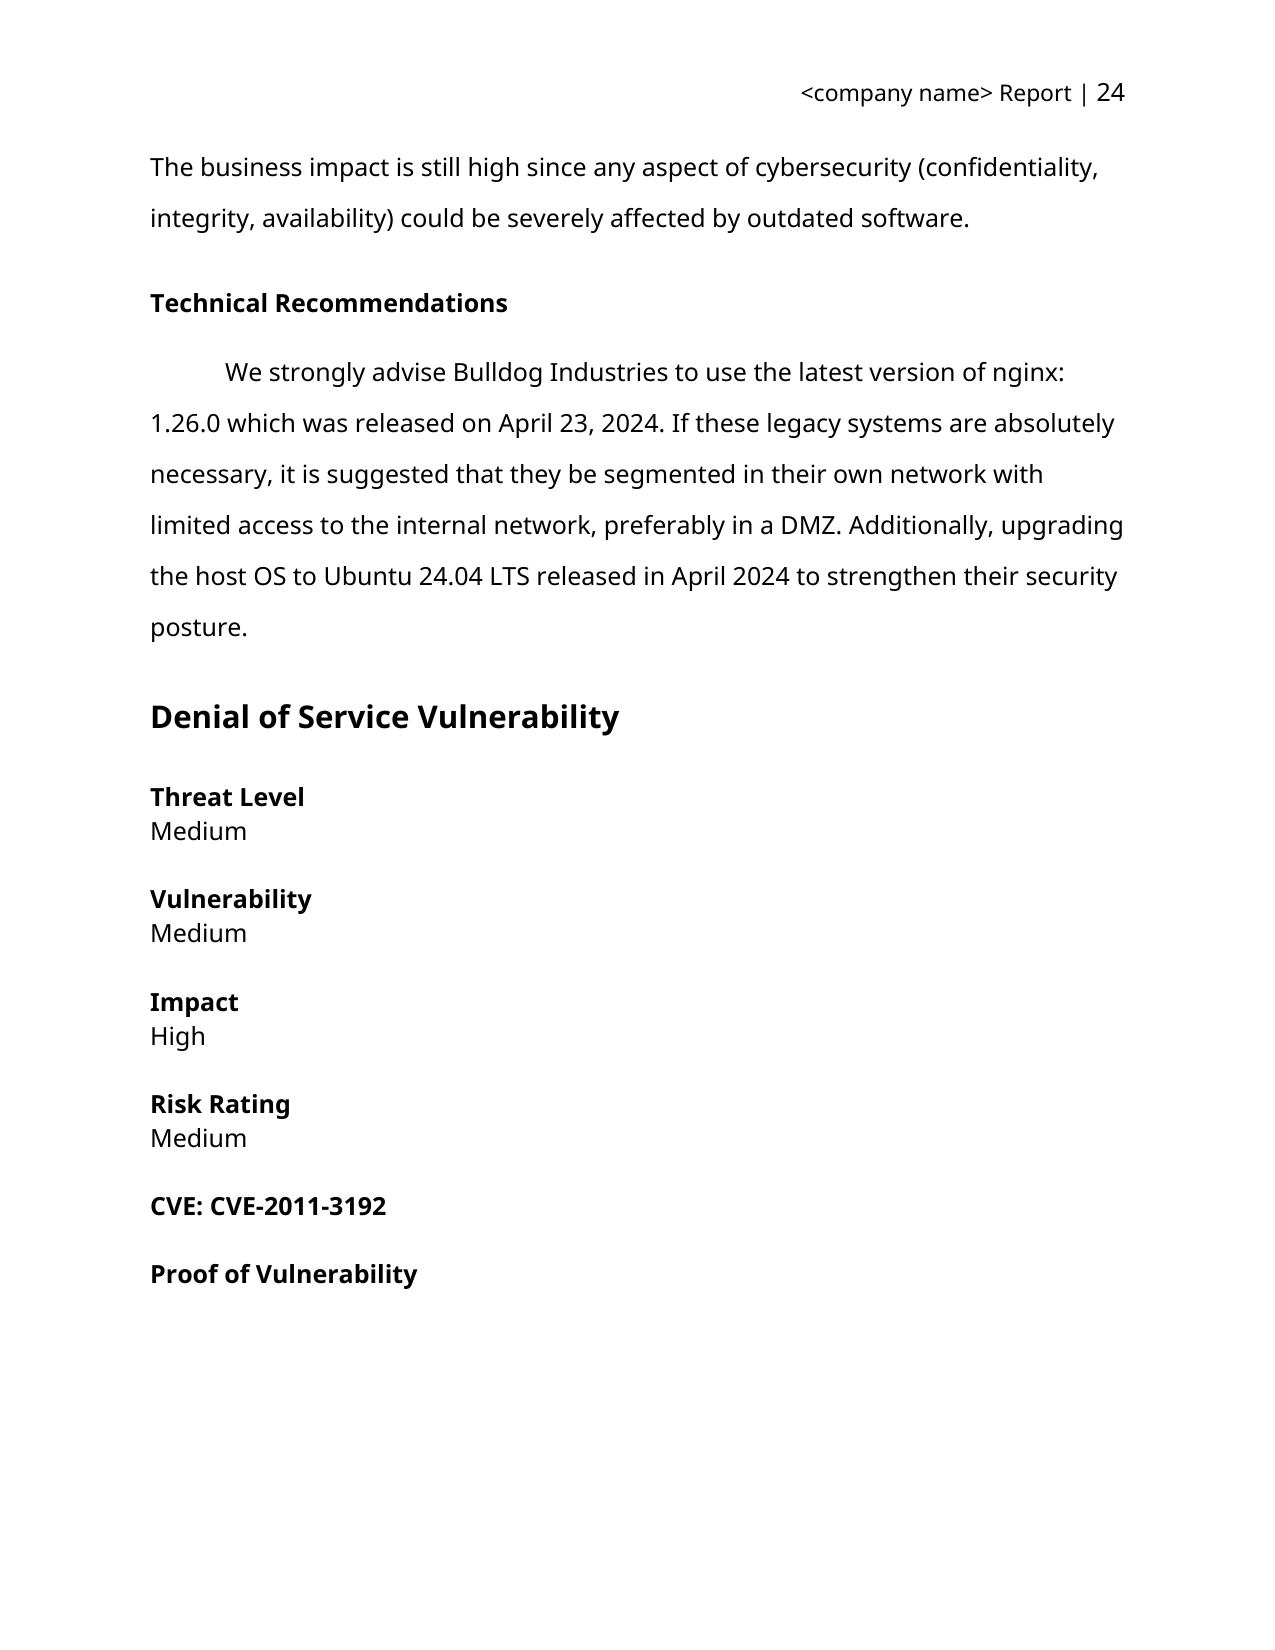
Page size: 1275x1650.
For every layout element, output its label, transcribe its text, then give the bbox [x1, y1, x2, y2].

text Technical Recommendations [150, 286, 1125, 320]
text We strongly advise Bulldog Industries to use the latest version of nginx: 1.26.0 which was released on April 23, 2024. If these legacy systems are absolutely necessary, it is suggested that they be segmented in their own network with limited access to the internal network, preferably in a DMZ. Additionally, upgrading the host OS to Ubuntu 24.04 LTS released in April 2024 to strengthen their security posture. [150, 354, 1125, 643]
text Proof of Vulnerability [150, 1257, 1125, 1291]
text Medium [150, 814, 1125, 848]
text High [150, 1018, 1125, 1052]
text Threat Level [150, 780, 1125, 814]
text Denial of Service Vulnerability [150, 694, 1125, 737]
text Impact [150, 984, 1125, 1018]
text Medium [150, 1120, 1125, 1154]
text CVE: CVE-2011-3192 [150, 1188, 1125, 1223]
text Vulnerability [150, 882, 1125, 916]
text The business impact is still high since any aspect of cybersecurity (confidentiality, integrity, availability) could be severely affected by outdated software. [150, 150, 1125, 235]
text Risk Rating [150, 1086, 1125, 1120]
text Medium [150, 916, 1125, 950]
